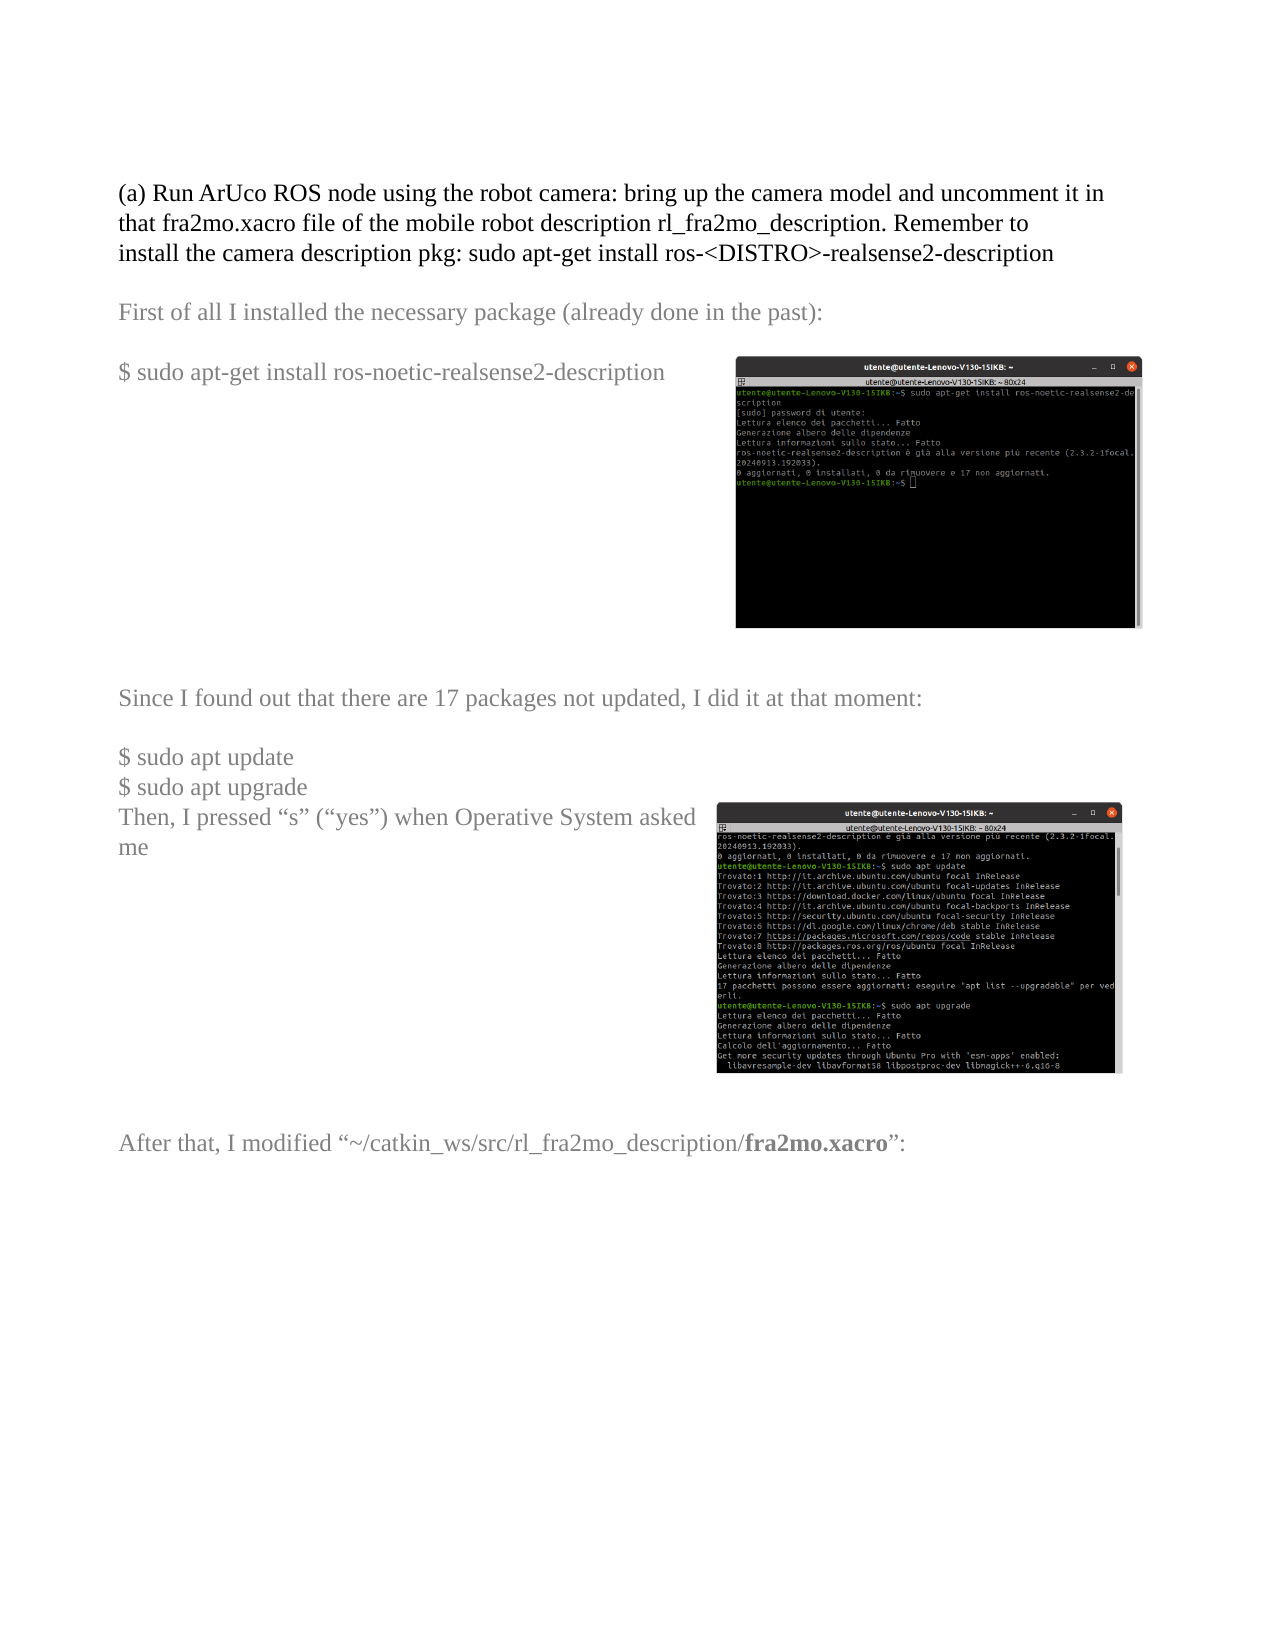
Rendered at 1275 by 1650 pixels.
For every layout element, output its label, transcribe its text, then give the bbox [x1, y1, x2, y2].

text (a) Run ArUco ROS node using the robot camera: bring up the camera model and uncomment it in [118, 177, 1157, 207]
text After that, I modified “~/catkin_ws/src/rl_fra2mo_description/fra2mo.xacro”: [118, 1127, 1157, 1157]
text that fra2mo.xacro file of the mobile robot description rl_fra2mo_description. Remember to [118, 207, 1157, 237]
text $ sudo apt-get install ros-noetic-realsense2-description [118, 356, 730, 385]
picture [730, 353, 1147, 633]
text install the camera description pkg: sudo apt-get install ros-<DISTRO>-realsense2-description [118, 237, 1157, 267]
text [1127, 801, 1157, 860]
text $ sudo apt update [118, 742, 1157, 771]
text $ sudo apt upgrade [118, 771, 1157, 801]
text First of all I installed the necessary package (already done in the past): [118, 296, 1157, 326]
text Then, I pressed “s” (“yes”) when Operative System asked me [118, 801, 711, 860]
text Since I found out that there are 17 packages not updated, I did it at that moment: [118, 682, 1157, 712]
picture [711, 798, 1127, 1078]
